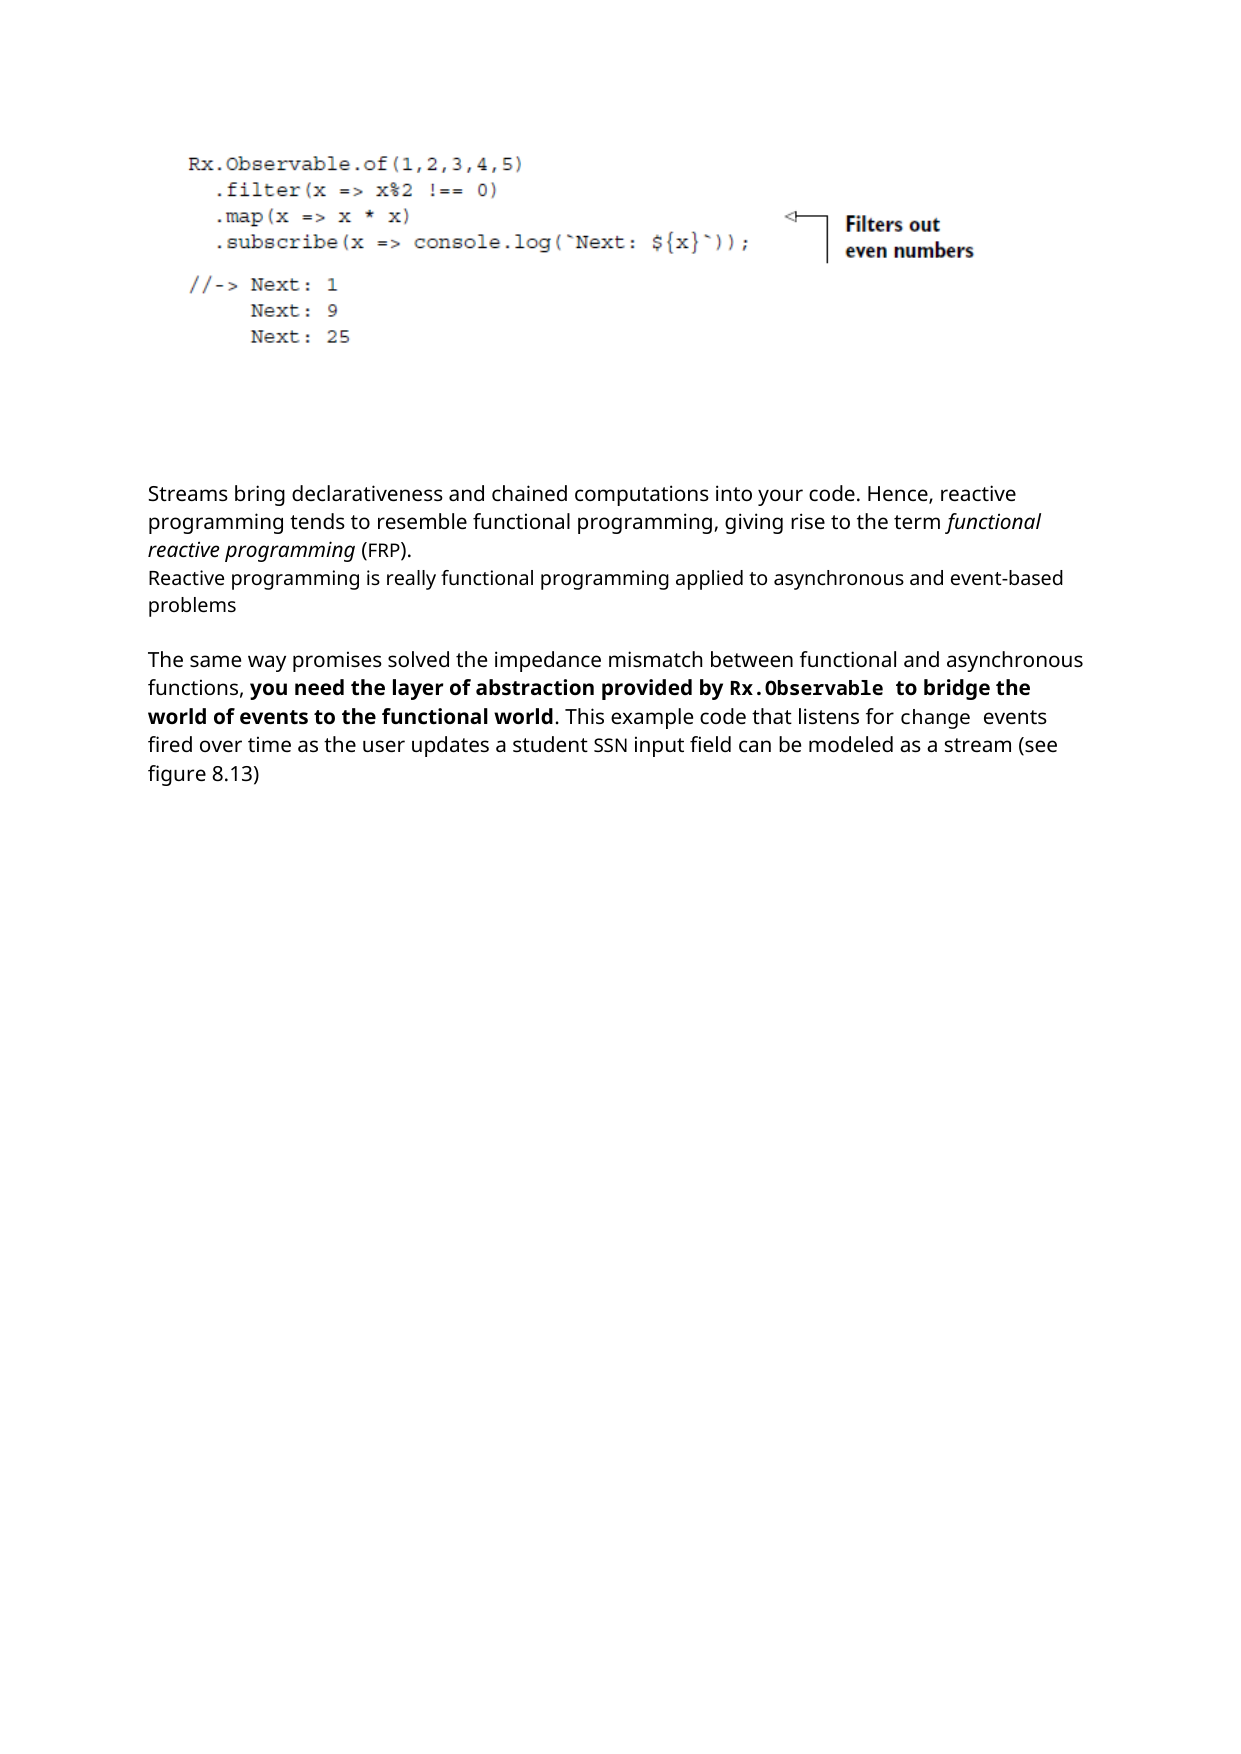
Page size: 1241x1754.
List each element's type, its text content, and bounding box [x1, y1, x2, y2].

text Streams bring declarativeness and chained computations into your code. Hence, reactive programming tends to resemble functional programming, giving rise to the term functional reactive programming (FRP). [148, 479, 1093, 564]
text Reactive programming is really functional programming applied to asynchronous and event-based problems [148, 564, 1093, 618]
text The same way promises solved the impedance mismatch between functional and asynchronous functions, you need the layer of abstraction provided by Rx.Observable to bridge the world of events to the functional world. This example code that listens for change events fired over time as the user updates a student SSN input field can be modeled as a stream (see figure 8.13) [148, 645, 1093, 787]
